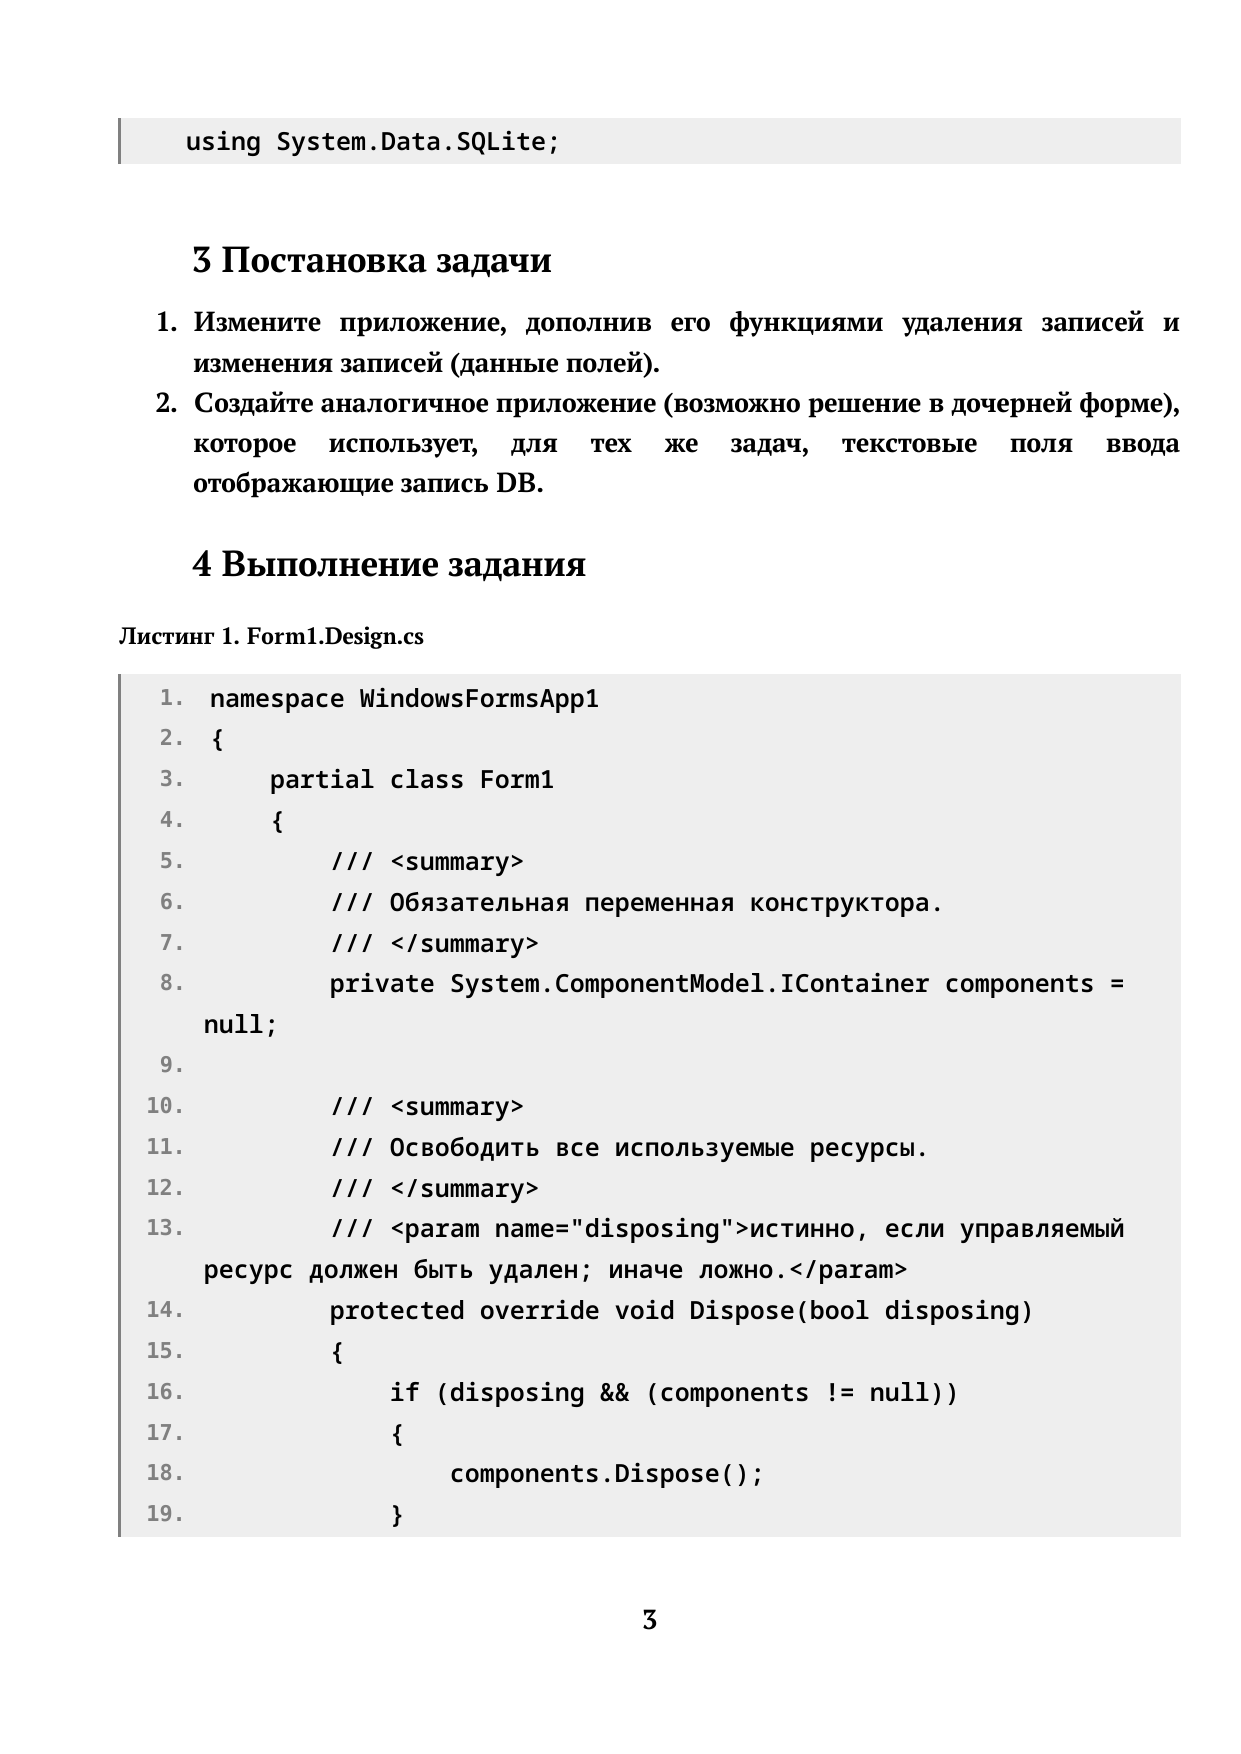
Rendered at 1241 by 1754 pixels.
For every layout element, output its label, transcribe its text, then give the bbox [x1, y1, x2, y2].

subtitle 4 Выполнение задания [192, 541, 1181, 585]
list { [121, 797, 1181, 837]
list /// Обязательная переменная конструктора. [121, 878, 1181, 918]
list { [121, 1409, 1181, 1449]
list Измените приложение, дополнив его функциями удаления записей и изменения записей (данные полей). [156, 304, 1181, 378]
subtitle 3 Постановка задачи [192, 237, 1181, 281]
text using System.Data.SQLite; [121, 118, 1181, 164]
list /// Освободить все используемые ресурсы. [121, 1123, 1181, 1163]
list private System.ComponentModel.IContainer components = null; [121, 960, 1181, 1041]
list /// </summary> [121, 1164, 1181, 1204]
list namespace WindowsFormsApp1 [121, 674, 1181, 714]
list if (disposing && (components != null)) [121, 1368, 1181, 1408]
list { [121, 715, 1181, 755]
list /// </summary> [121, 919, 1181, 959]
list { [121, 1328, 1181, 1368]
list } [121, 1491, 1181, 1537]
list /// <summary> [121, 838, 1181, 878]
list components.Dispose(); [121, 1450, 1181, 1490]
list partial class Form1 [121, 756, 1181, 796]
list /// <summary> [121, 1083, 1181, 1123]
list /// <param name="disposing">истинно, если управляемый ресурс должен быть удален; иначе ложно.</param> [121, 1205, 1181, 1286]
text Листинг 1. Form1.Design.cs [118, 621, 1181, 650]
list Создайте аналогичное приложение (возможно решение в дочерней форме), которое использует, для тех же задач, текстовые поля ввода отображающие запись DB. [156, 385, 1181, 499]
list protected override void Dispose(bool disposing) [121, 1287, 1181, 1327]
